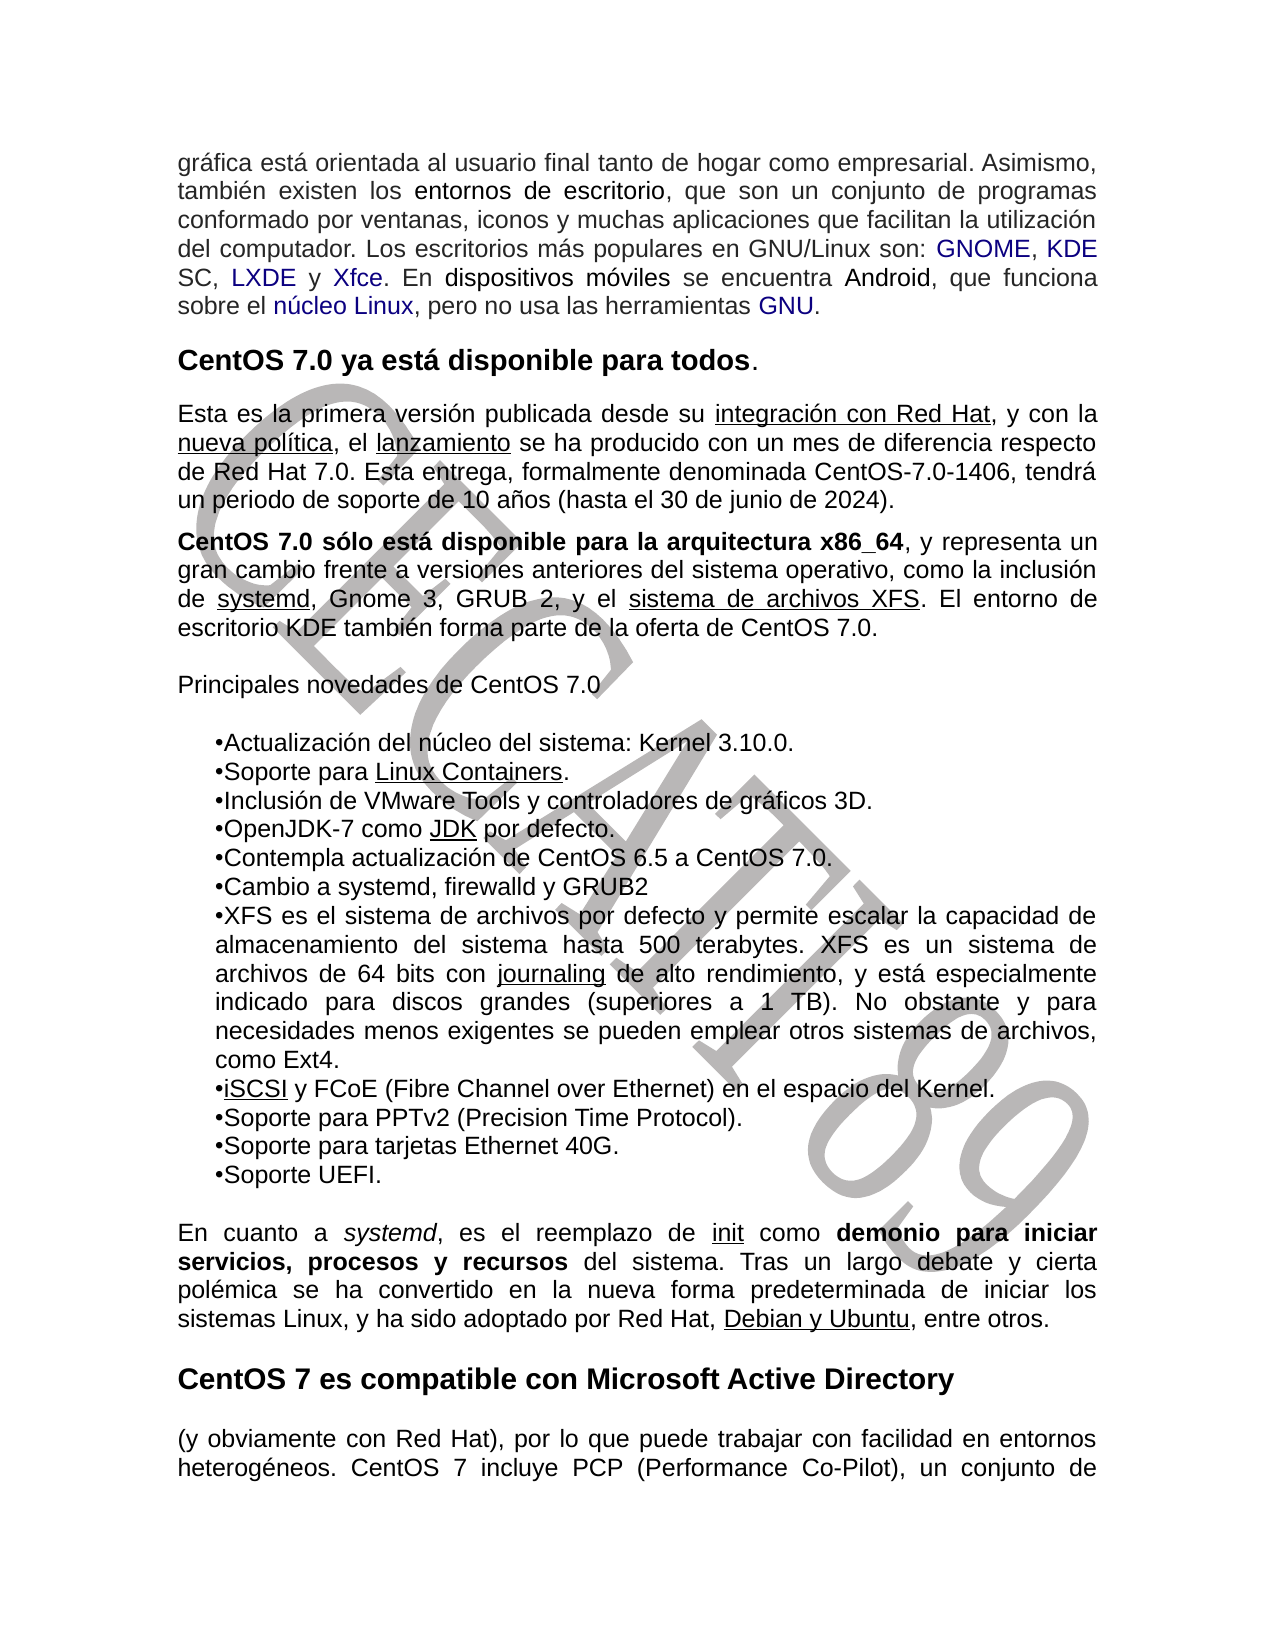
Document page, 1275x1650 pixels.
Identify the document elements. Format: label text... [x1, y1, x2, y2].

list [981, 1131, 1068, 1160]
text # Allow from 127.0.0.1 [707, 872, 769, 901]
list Soporte para Linux Containers. [687, 757, 1098, 786]
text [809, 1160, 916, 1189]
list Inclusión de VMware Tools y controladores de gráficos 3D. [215, 786, 460, 814]
list Cambio a systemd, firewalld y GRUB2 [215, 872, 605, 901]
subtitle Principales novedades de CentOS 7.0 [339, 670, 394, 689]
list OpenJDK-7 como JDK por defecto. [653, 814, 782, 843]
list iSCSI y FCoE (Fibre Channel over Ethernet) en el espacio del Kernel. [965, 1074, 1098, 1102]
text # Allow from ::1 [692, 901, 903, 1074]
text AllowOverride Limit [881, 1218, 1026, 1272]
list Contempla actualización de CentOS 6.5 a CentOS 7.0. [824, 843, 1098, 872]
text # </IfModule> [640, 728, 718, 757]
text [1049, 1131, 1088, 1160]
list [1054, 1160, 1098, 1189]
text [887, 1131, 931, 1160]
text # Require ip 127.0.0.1 [229, 399, 417, 453]
list [931, 1102, 998, 1131]
text # # Apache 2.2 [426, 786, 514, 814]
text # Allow from ::1 [555, 901, 617, 957]
text # </RequireAny> [382, 670, 406, 691]
text # Allow from ::1 [897, 997, 1009, 1074]
text # Deny from All [800, 843, 851, 872]
list Inclusión de VMware Tools y controladores de gráficos 3D. [486, 786, 592, 814]
text # Require ip ::1 [484, 527, 518, 570]
list [826, 1160, 886, 1180]
list Inclusión de VMware Tools y controladores de gráficos 3D. [767, 786, 1098, 814]
text # Require ip ::1 [466, 597, 622, 642]
list [825, 1131, 910, 1160]
list Contempla actualización de CentOS 6.5 a CentOS 7.0. [516, 843, 615, 872]
list Cambio a systemd, firewalld y GRUB2 [741, 872, 829, 901]
text # Allow from 127.0.0.1 [808, 872, 850, 901]
text Esta es la primera versión publicada desde su integración con Red Hat, y con la nueva política, el lanzamiento se ha producido con un mes de diferencia respecto de Red Hat 7.0. Esta entrega, formalmente denominada CentOS-7.0-1406, tendrá un periodo de soporte de 10 años (hasta el 30 de junio de 2024). [219, 399, 1098, 514]
text [1065, 1102, 1089, 1131]
text # Require ip 127.0.0.1 [197, 454, 262, 514]
list Soporte para Linux Containers. [429, 757, 638, 786]
list Soporte UEFI. [215, 1160, 829, 1189]
text # </IfModule> [719, 1074, 743, 1091]
text # </RequireAny> [421, 670, 473, 699]
list Actualización del núcleo del sistema: Kernel 3.10.0. [215, 728, 411, 757]
text # Allow from 127.0.0.1 [588, 872, 634, 901]
text [959, 1160, 992, 1189]
text # Allow from 127.0.0.1 [852, 879, 881, 901]
list [980, 1160, 1049, 1189]
text # </RequireAny> [315, 670, 384, 699]
text CentOS 7.0 sólo está disponible para la arquitectura x86_64, y representa un gran cambio frente a versiones anteriores del sistema operativo, como la inclusión de systemd, Gnome 3, GRUB 2, y el sistema de archivos XFS. El entorno de escritorio KDE también forma parte de la oferta de CentOS 7.0. [319, 527, 1098, 642]
list OpenJDK-7 como JDK por defecto. [215, 814, 546, 843]
text # # Apache 2.2 [548, 786, 616, 814]
list Soporte para Linux Containers. [215, 757, 426, 786]
list Inclusión de VMware Tools y controladores de gráficos 3D. [591, 786, 659, 814]
list Soporte para tarjetas Ethernet 40G. [215, 1131, 811, 1160]
list Soporte para Linux Containers. [618, 757, 677, 786]
text # Deny from All [604, 843, 652, 872]
list XFS es el sistema de archivos por defecto y permite escalar la capacidad de almacenamiento del sistema hasta 500 terabytes. XFS es un sistema de archivos de 64 bits con journaling de alto rendimiento, y está especialmente indicado para discos grandes (superiores a 1 TB). No obstante y para necesidades menos exigentes se pueden emplear otros sistemas de archivos, como Ext4. [733, 901, 1098, 1074]
text # Order Deny,Allow [487, 826, 536, 843]
list OpenJDK-7 como JDK por defecto. [527, 814, 603, 843]
subtitle Principales novedades de CentOS 7.0 [177, 670, 343, 699]
list [1001, 1102, 1072, 1131]
text # </IfModule> [833, 1074, 995, 1102]
list [886, 1160, 966, 1189]
text # <IfModule !mod_authz_core.c> [659, 757, 704, 786]
text # # Apache 2.2 [715, 786, 794, 814]
list Inclusión de VMware Tools y controladores de gráficos 3D. [670, 786, 741, 814]
list iSCSI y FCoE (Fibre Channel over Ethernet) en el espacio del Kernel. [215, 1074, 877, 1102]
list Cambio a systemd, firewalld y GRUB2 [822, 872, 1098, 901]
text # Require ip ::1 [430, 578, 451, 601]
text [807, 1131, 836, 1160]
list [837, 1102, 916, 1131]
text # Require ip ::1 [196, 527, 303, 608]
subtitle Principales novedades de CentOS 7.0 [449, 670, 609, 699]
text # Deny from All [736, 843, 798, 872]
text # </RequireAny> [591, 670, 626, 699]
list Actualización del núcleo del sistema: Kernel 3.10.0. [705, 728, 1098, 757]
list Soporte para PPTv2 (Precision Time Protocol). [215, 1102, 832, 1131]
list OpenJDK-7 como JDK por defecto. [600, 814, 642, 840]
text # <IfModule !mod_authz_core.c> [411, 757, 442, 782]
list Contempla actualización de CentOS 6.5 a CentOS 7.0. [635, 843, 764, 872]
text # Require ip ::1 [276, 527, 433, 642]
subtitle Principales novedades de CentOS 7.0 [379, 670, 439, 699]
text [1024, 1160, 1075, 1189]
text CentOS 7.0 sólo está disponible para la arquitectura x86_64, y representa un gran cambio frente a versiones anteriores del sistema operativo, como la inclusión de systemd, Gnome 3, GRUB 2, y el sistema de archivos XFS. El entorno de escritorio KDE también forma parte de la oferta de CentOS 7.0. [177, 527, 400, 642]
list Contempla actualización de CentOS 6.5 a CentOS 7.0. [770, 843, 826, 872]
text # Require ip 127.0.0.1 [414, 460, 494, 514]
text CentOS 7 es compatible con Microsoft Active Directory [177, 1362, 1098, 1396]
text # </IfModule> [999, 1080, 1084, 1102]
text (y obviamente con Red Hat), por lo que puede trabajar con facilidad en entornos heterogéneos. CentOS 7 incluye PCP (Performance Co-Pilot), un conjunto de [177, 1424, 1098, 1482]
list [917, 1131, 971, 1160]
subtitle Principales novedades de CentOS 7.0 [599, 670, 1098, 699]
list OpenJDK-7 como JDK por defecto. [795, 814, 1098, 843]
text # </IfModule> [410, 728, 433, 757]
text En cuanto a systemd, es el reemplazo de init como demonio para iniciar servicios, procesos y recursos del sistema. Tras un largo debate y cierta polémica se ha convertido en la nueva forma predeterminada de iniciar los sistemas Linux, y ha sido adoptado por Red Hat, Debian y Ubuntu, entre otros. [177, 1218, 1098, 1333]
list XFS es el sistema de archivos por defecto y permite escalar la capacidad de almacenamiento del sistema hasta 500 terabytes. XFS es un sistema de archivos de 64 bits con journaling de alto rendimiento, y está especialmente indicado para discos grandes (superiores a 1 TB). No obstante y para necesidades menos exigentes se pueden emplear otros sistemas de archivos, como Ext4. [215, 901, 863, 1074]
text # # Apache 2.2 [642, 786, 686, 814]
text # Deny from All [488, 843, 527, 872]
text # Order Deny,Allow [538, 814, 571, 835]
list Cambio a systemd, firewalld y GRUB2 [617, 872, 735, 901]
text [959, 1131, 1000, 1160]
text # <IfModule !mod_authz_core.c> [593, 757, 662, 786]
text [812, 1102, 864, 1131]
list Contempla actualización de CentOS 6.5 a CentOS 7.0. [215, 843, 516, 872]
text # Allow from ::1 [627, 901, 740, 1015]
list Actualización del núcleo del sistema: Kernel 3.10.0. [428, 728, 685, 757]
text # Order Deny,Allow [765, 814, 823, 843]
text CentOS 7.0 ya está disponible para todos. [177, 343, 1098, 376]
text Esta es la primera versión publicada desde su integración con Red Hat, y con la nueva política, el lanzamiento se ha producido con un mes de diferencia respecto de Red Hat 7.0. Esta entrega, formalmente denominada CentOS-7.0-1406, tendrá un periodo de soporte de 10 años (hasta el 30 de junio de 2024). [177, 399, 289, 453]
text gráfica está orientada al usuario final tanto de hogar como empresarial. Asimismo, también existen los entornos de escritorio, que son un conjunto de programas conformado por ventanas, iconos y muchas aplicaciones que facilitan la utilización del computador. Los escritorios más populares en GNU/Linux son: GNOME, KDE SC, LXDE y Xfce. En dispositivos móviles se encuentra Android, que funciona sobre el núcleo Linux, pero no usa las herramientas GNU. [177, 148, 1098, 320]
text # Require ip 127.0.0.1 [384, 454, 414, 478]
text [911, 1102, 964, 1131]
text [972, 1102, 1036, 1131]
text # Order Deny,Allow [575, 814, 670, 843]
